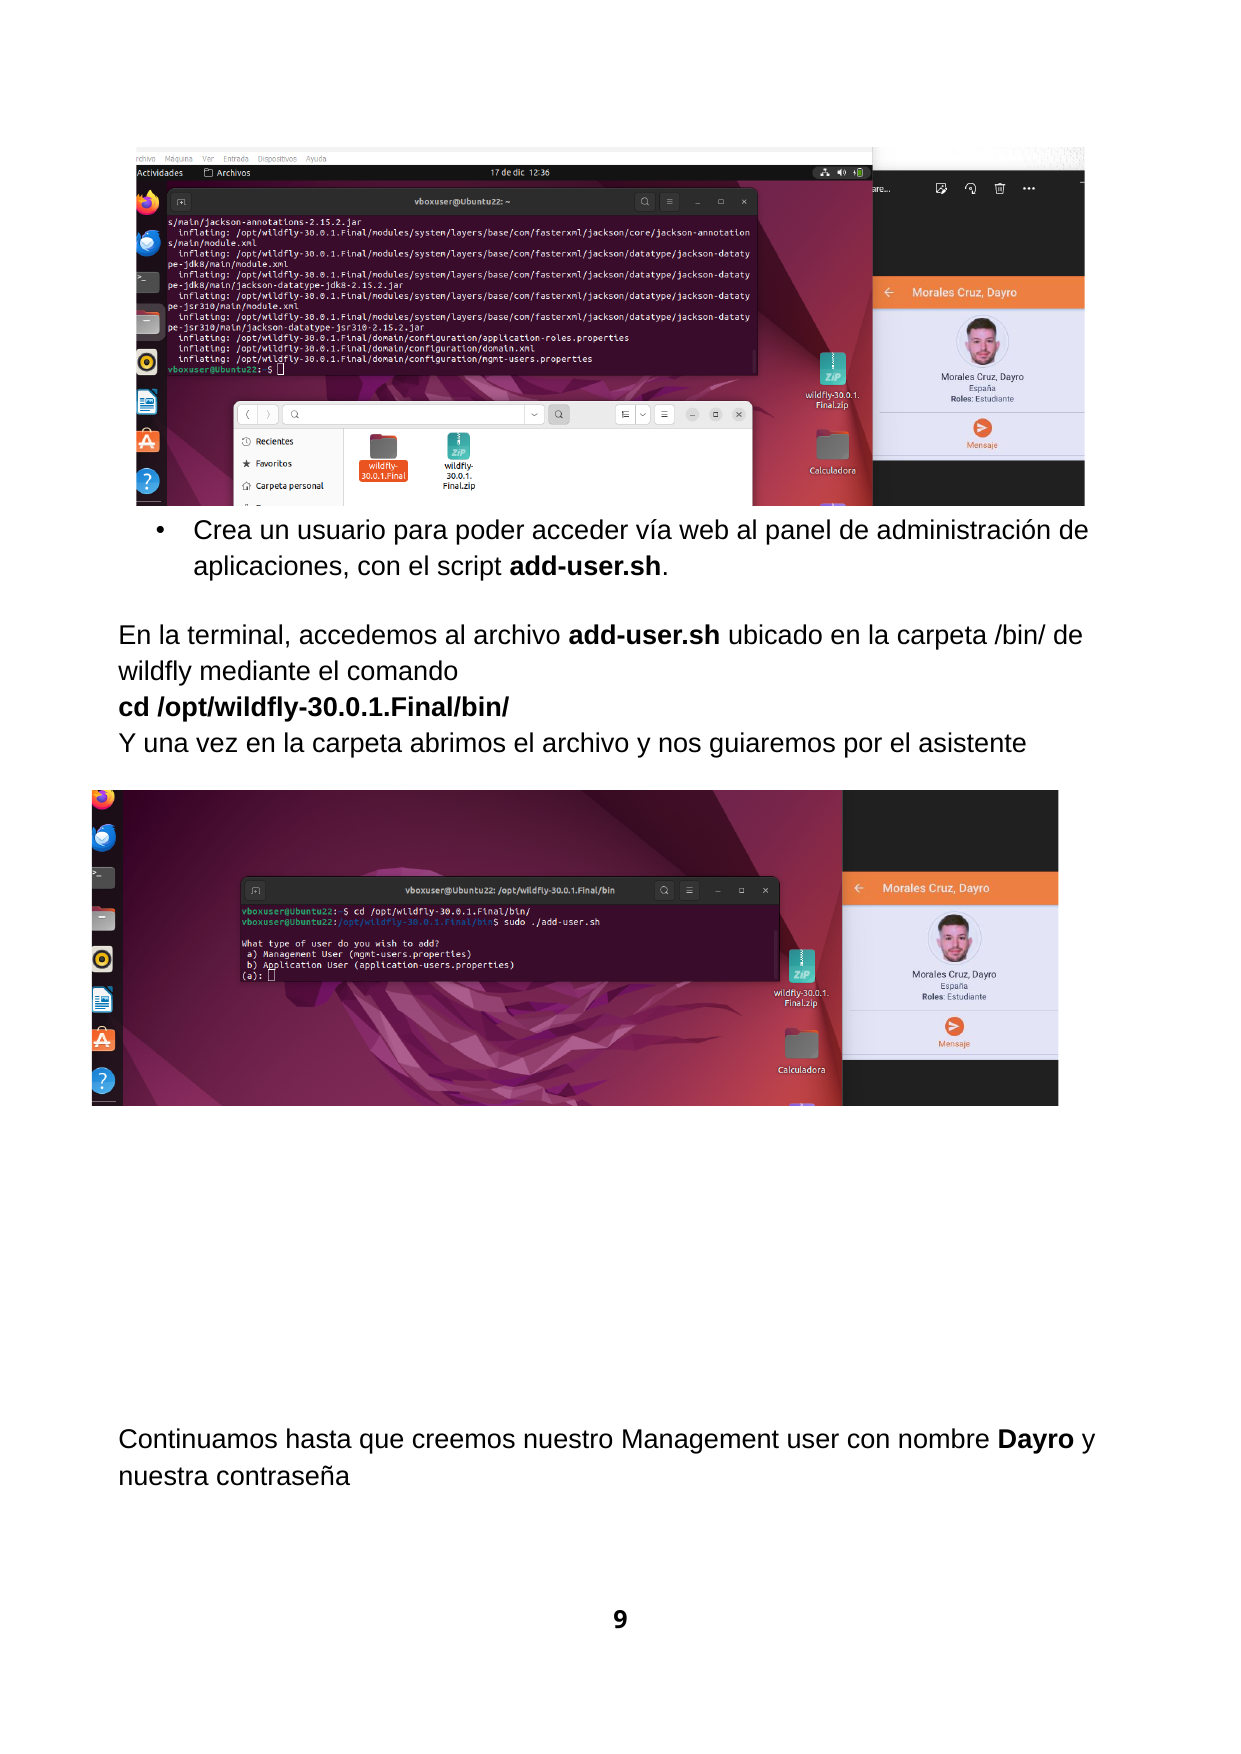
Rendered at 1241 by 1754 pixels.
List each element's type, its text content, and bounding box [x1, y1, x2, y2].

text En la terminal, accedemos al archivo add-user.sh ubicado en la carpeta /bin/ de wildfly mediante el comando cd /opt/wildfly-30.0.1.Final/bin/ Y una vez en la carpeta abrimos el archivo y nos guiaremos por el asistente [118, 619, 1122, 758]
picture [136, 147, 1085, 506]
text Continuamos hasta que creemos nuestro Management user con nombre Dayro y nuestra contraseña [118, 1423, 1122, 1491]
picture [91, 790, 1059, 1106]
list Crea un usuario para poder acceder vía web al panel de administración de aplicaciones, con el script add-user.sh. [156, 514, 1122, 582]
